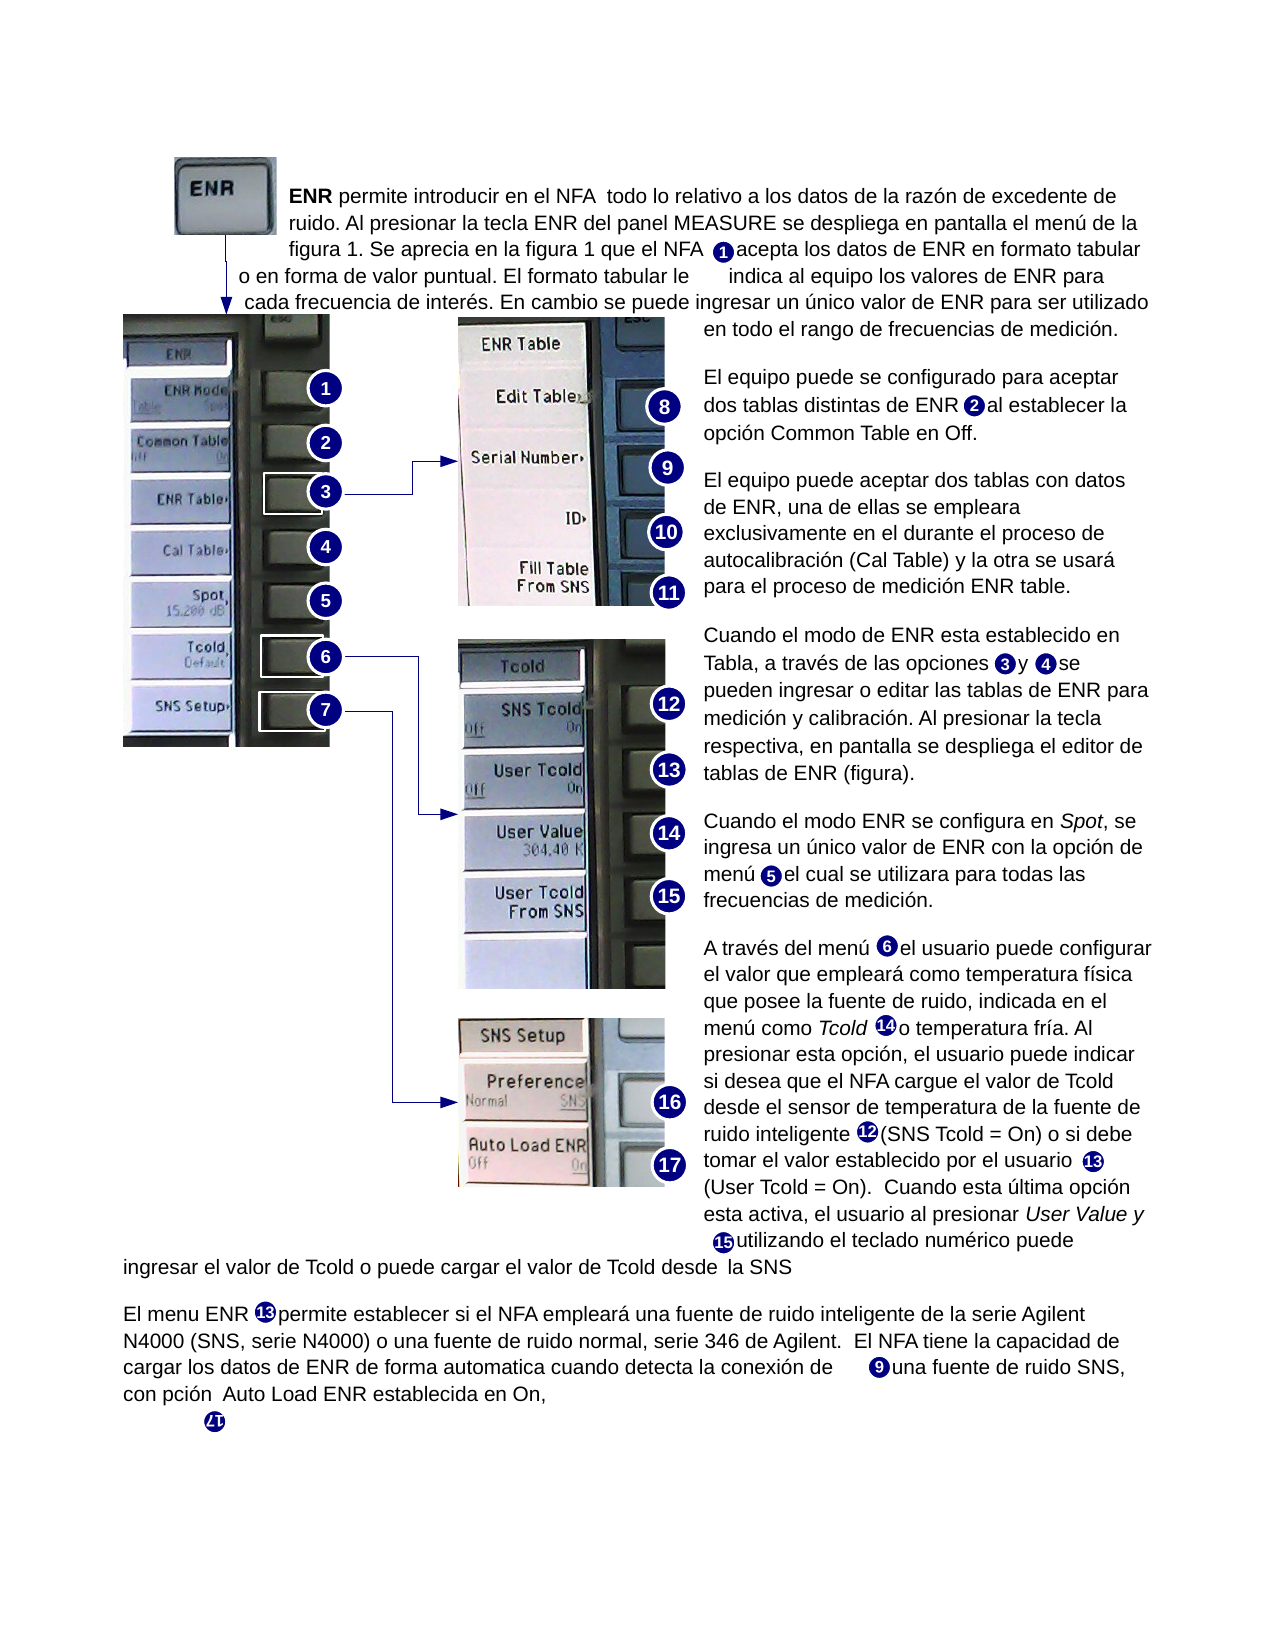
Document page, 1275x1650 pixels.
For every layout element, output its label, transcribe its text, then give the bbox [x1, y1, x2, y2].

text El equipo puede aceptar dos tablas con datos de ENR, una de ellas se empleara exclusivamente en el durante el proceso de autocalibración (Cal Table) y la otra se usará para el proceso de medición ENR table. [692, 465, 1152, 598]
picture [265, 474, 321, 513]
text Cuando el modo ENR se configura en Spot, se ingresa un único valor de ENR con la opción de menú el cual se utilizara para todas las frecuencias de medición. [393, 806, 458, 912]
text El menu ENR permite establecer si el NFA empleará una fuente de ruido inteligente de la serie Agilent N4000 (SNS, serie N4000) o una fuente de ruido normal, serie 346 de Agilent. El NFA tiene la capacidad de cargar los datos de ENR de forma automatica cuando detecta la conexión de una fuente de ruido SNS, con pción Auto Load ENR establecida en On, [123, 1299, 1152, 1406]
text El equipo puede se configurado para aceptar dos tablas distintas de ENR al establecer la opción Common Table en Off. [330, 361, 458, 444]
text ENR permite introducir en el NFA todo lo relativo a los datos de la razón de excedente de ruido. Al presionar la tecla ENR del panel MEASURE se despliega en pantalla el menú de la figura 1. Se aprecia en la figura 1 que el NFA acepta los datos de ENR en formato tabular o en forma de valor puntual. El formato tabular le indica al equipo los valores de ENR para cada frecuencia de interés. En cambio se puede ingresar un único valor de ENR para ser utilizado en todo el rango de frecuencias de medición. [226, 181, 1152, 341]
picture [458, 639, 666, 989]
picture [262, 637, 322, 676]
picture [261, 693, 324, 730]
text Cuando el modo de ENR esta establecido en Tabla, a través de las opciones y se pueden ingresar o editar las tablas de ENR para medición y calibración. Al presionar la tecla respectiva, en pantalla se despliega el editor de tablas de ENR (figura). [692, 619, 1152, 785]
picture [174, 157, 277, 235]
text Cuando el modo de ENR esta establecido en Tabla, a través de las opciones y se pueden ingresar o editar las tablas de ENR para medición y calibración. Al presionar la tecla respectiva, en pantalla se despliega el editor de tablas de ENR (figura). [330, 619, 600, 785]
text El equipo puede se configurado para aceptar dos tablas distintas de ENR al establecer la opción Common Table en Off. [692, 361, 1152, 444]
text Cuando el modo de ENR esta establecido en Tabla, a través de las opciones y se pueden ingresar o editar las tablas de ENR para medición y calibración. Al presionar la tecla respectiva, en pantalla se despliega el editor de tablas de ENR (figura). [123, 712, 392, 785]
text [123, 181, 226, 314]
text El equipo puede aceptar dos tablas con datos de ENR, una de ellas se empleara exclusivamente en el durante el proceso de autocalibración (Cal Table) y la otra se usará para el proceso de medición ENR table. [330, 465, 458, 598]
text Cuando el modo ENR se configura en Spot, se ingresa un único valor de ENR con la opción de menú el cual se utilizara para todas las frecuencias de medición. [692, 806, 1152, 912]
text A través del menú el usuario puede configurar el valor que empleará como temperatura física que posee la fuente de ruido, indicada en el menú como Tcold o temperatura fría. Al presionar esta opción, el usuario puede indicar si desea que el NFA cargue el valor de Tcold desde el sensor de temperatura de la fuente de ruido inteligente (SNS Tcold = On) o si debe tomar el valor establecido por el usuario (User Tcold = On). Cuando esta última opción esta activa, el usuario al presionar User Value y utilizando el teclado numérico puede ingresar el valor de Tcold o puede cargar el valor de Tcold desde la SNS [123, 933, 1152, 1278]
picture [458, 317, 665, 606]
text Cuando el modo de ENR esta establecido en Tabla, a través de las opciones y se pueden ingresar o editar las tablas de ENR para medición y calibración. Al presionar la tecla respectiva, en pantalla se despliega el editor de tablas de ENR (figura). [601, 619, 691, 785]
text Cuando el modo de ENR esta establecido en Tabla, a través de las opciones y se pueden ingresar o editar las tablas de ENR para medición y calibración. Al presionar la tecla respectiva, en pantalla se despliega el editor de tablas de ENR (figura). [330, 657, 418, 785]
text Cuando el modo ENR se configura en Spot, se ingresa un único valor de ENR con la opción de menú el cual se utilizara para todas las frecuencias de medición. [123, 806, 392, 912]
picture [123, 314, 330, 747]
picture [458, 1018, 665, 1187]
